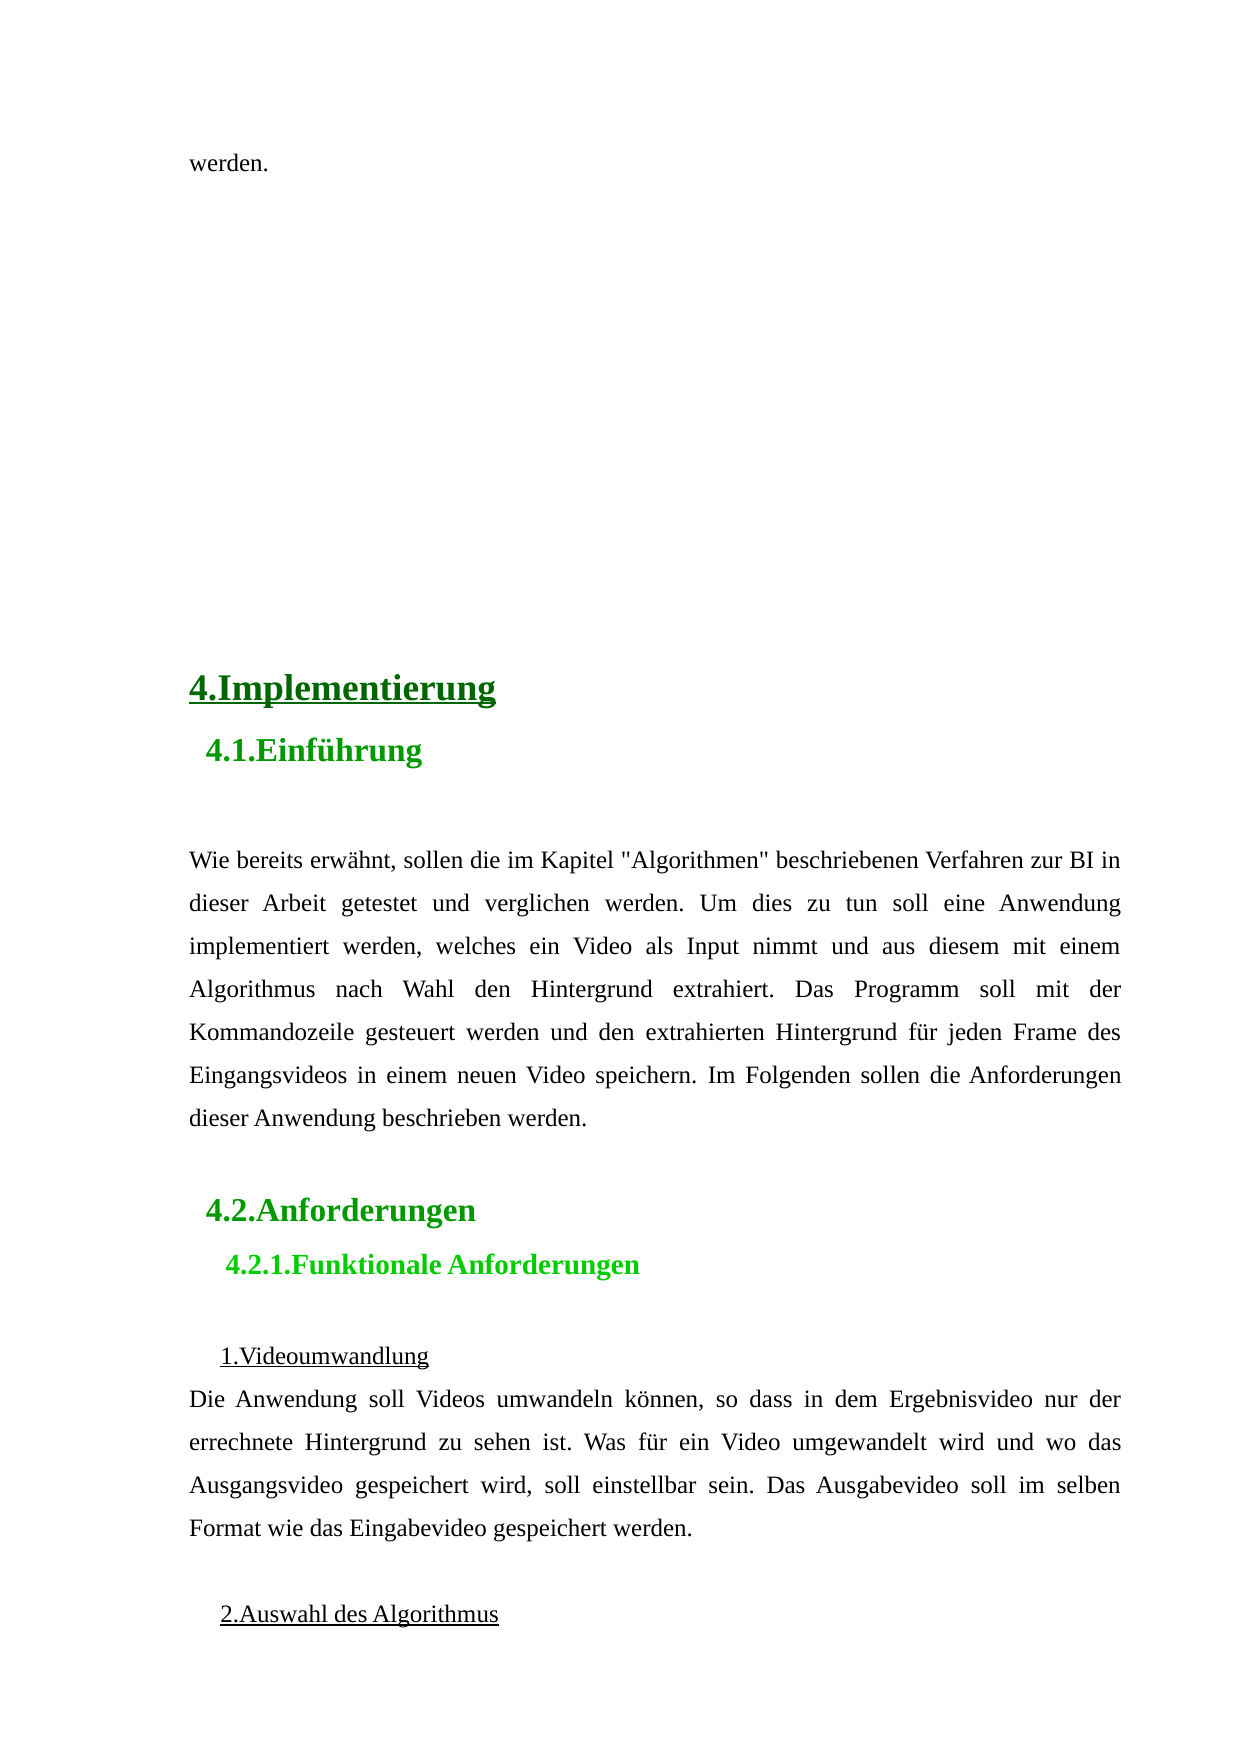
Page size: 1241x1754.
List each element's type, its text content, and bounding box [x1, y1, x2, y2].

text 2.Auswahl des Algorithmus [189, 1599, 1122, 1628]
text 4.2.1.Funktionale Anforderungen [189, 1247, 1122, 1281]
text Wie bereits erwähnt, sollen die im Kapitel "Algorithmen" beschriebenen Verfahren zur BI in dieser Arbeit getestet und verglichen werden. Um dies zu tun soll eine Anwendung implementiert werden, welches ein Video als Input nimmt und aus diesem mit einem Algorithmus nach Wahl den Hintergrund extrahiert. Das Programm soll mit der Kommandozeile gesteuert werden und den extrahierten Hintergrund für jeden Frame des Eingangsvideos in einem neuen Video speichern. Im Folgenden sollen die Anforderungen dieser Anwendung beschrieben werden. [189, 845, 1122, 1132]
text werden. [189, 148, 1122, 176]
text 4.2.Anforderungen [189, 1190, 1122, 1228]
text 4.1.Einführung [189, 730, 1122, 768]
text 4.Implementierung [189, 665, 1122, 708]
text 1.Videoumwandlung [189, 1341, 1122, 1369]
text Die Anwendung soll Videos umwandeln können, so dass in dem Ergebnisvideo nur der errechnete Hintergrund zu sehen ist. Was für ein Video umgewandelt wird und wo das Ausgangsvideo gespeichert wird, soll einstellbar sein. Das Ausgabevideo soll im selben Format wie das Eingabevideo gespeichert werden. [189, 1384, 1122, 1542]
